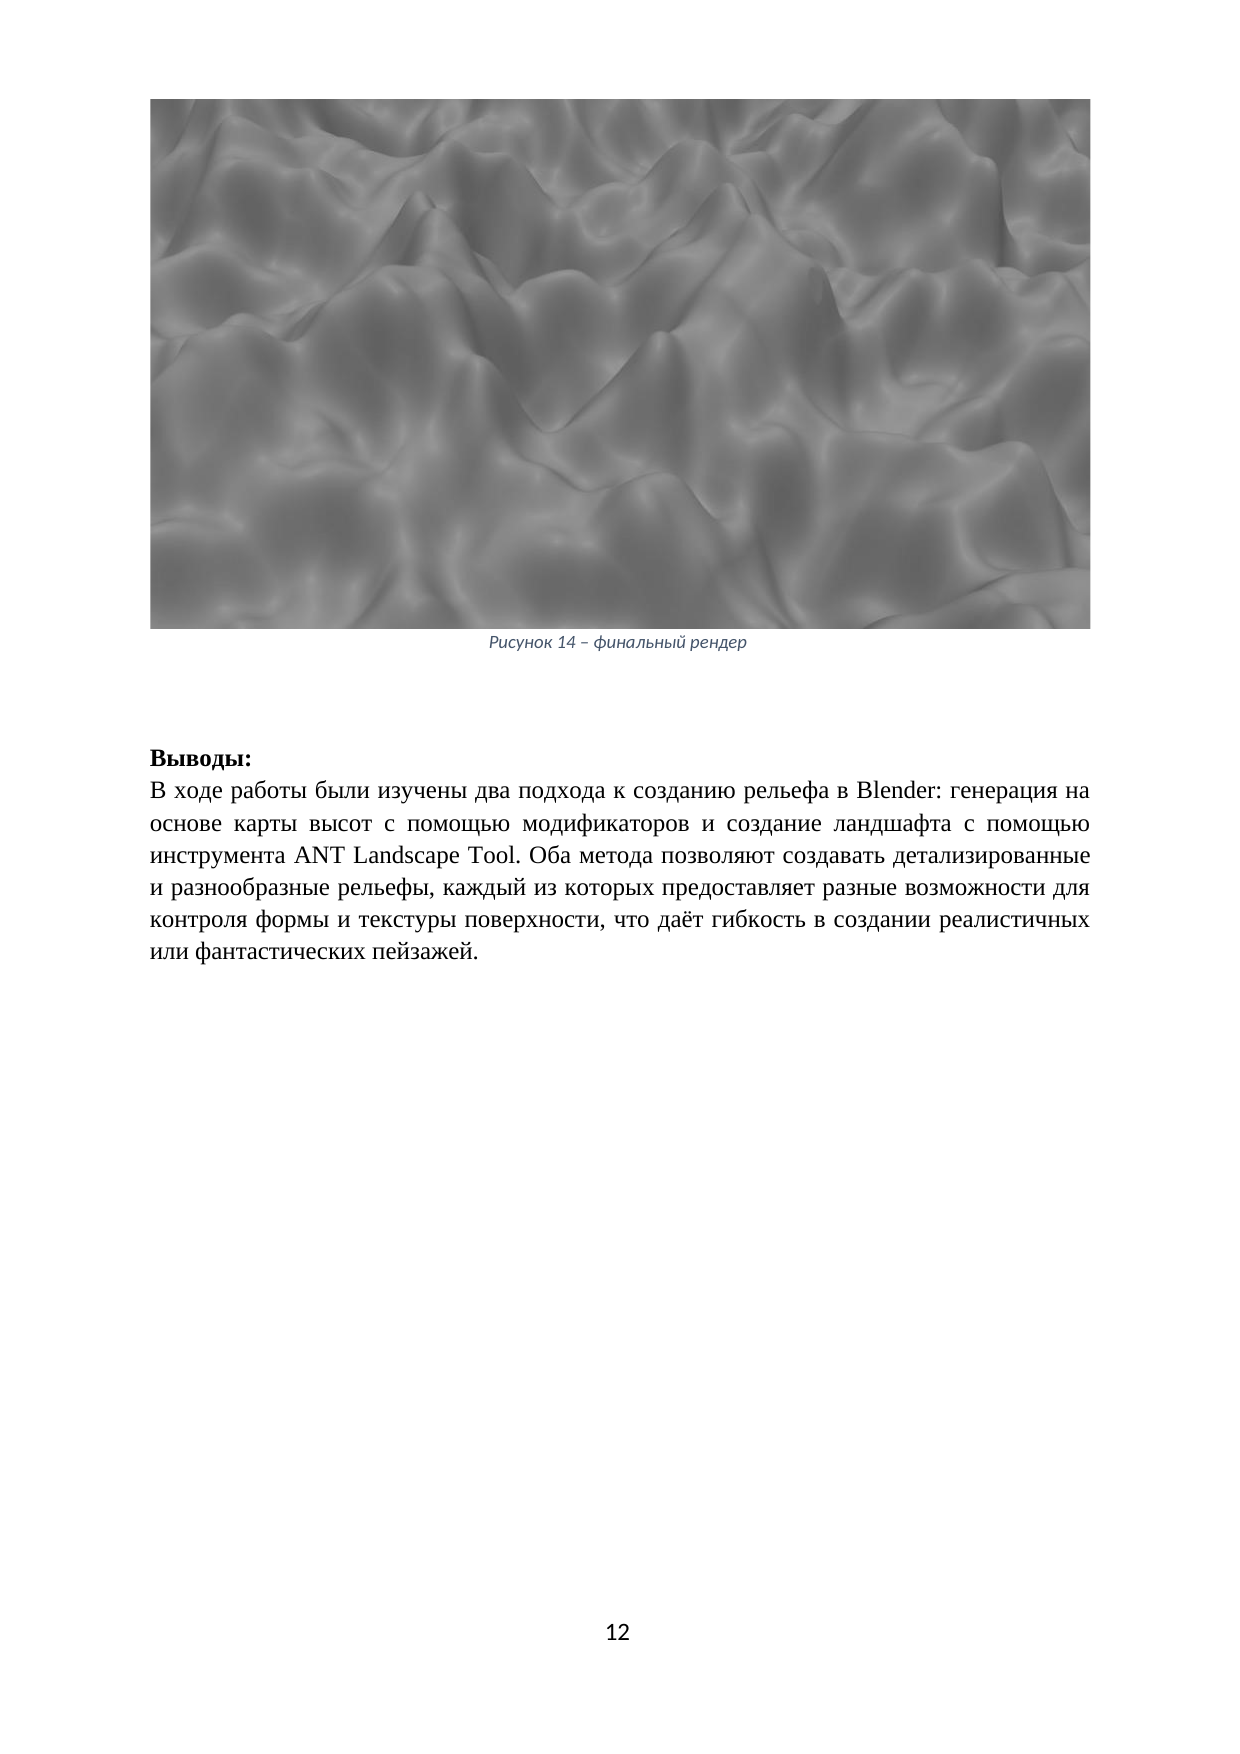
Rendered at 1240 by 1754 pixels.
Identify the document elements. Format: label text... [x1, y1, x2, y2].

text Рисунок 14 – финальный рендер [150, 630, 1090, 653]
text Выводы: [149, 743, 1118, 772]
text В ходе работы были изучены два подхода к созданию рельефа в Blender: генерация на основе карты высот с помощью модификаторов и создание ландшафта с помощью инструмента ANT Landscape Tool. Оба метода позволяют создавать детализированные и разнообразные рельефы, каждый из которых предоставляет разные возможности для контроля формы и текстуры поверхности, что даёт гибкость в создании реалистичных или фантастических пейзажей. [149, 775, 1091, 965]
picture [150, 99, 1091, 629]
